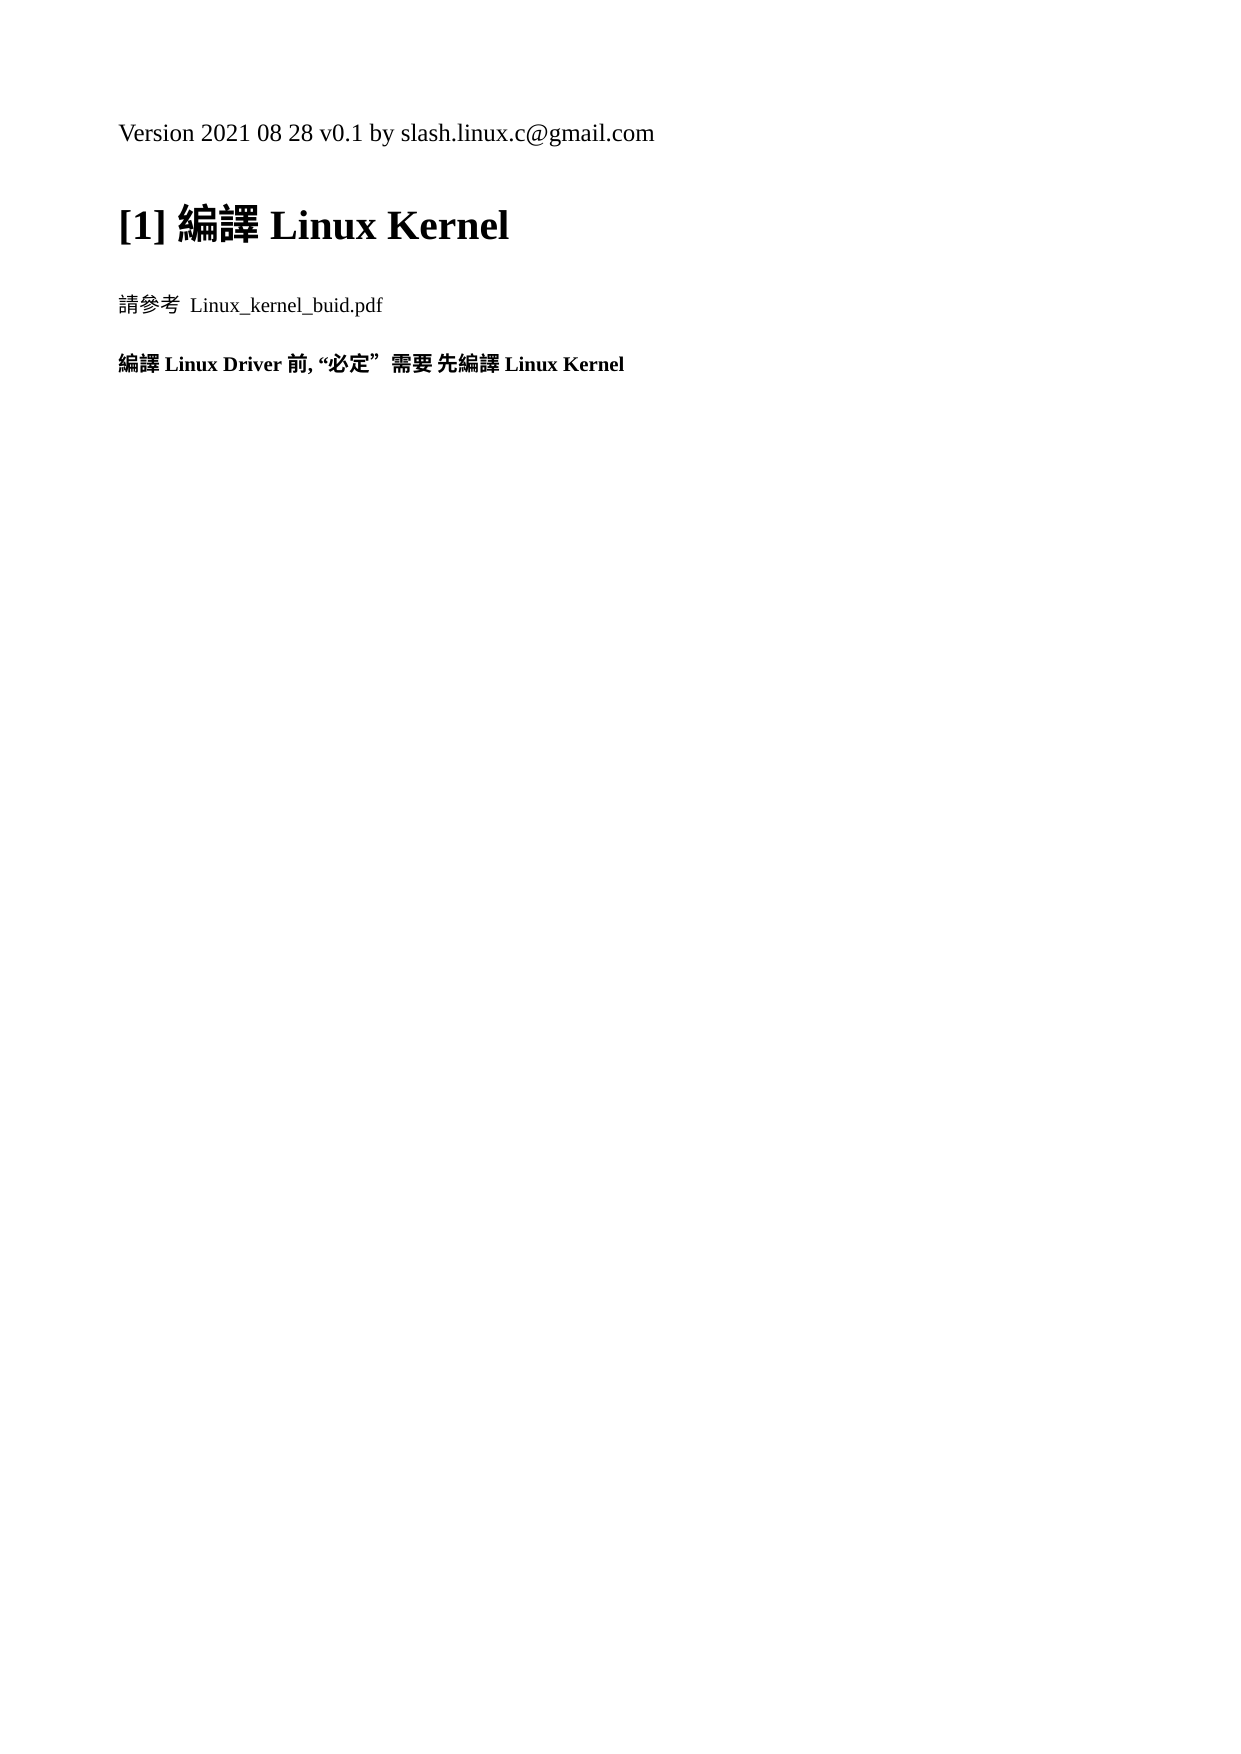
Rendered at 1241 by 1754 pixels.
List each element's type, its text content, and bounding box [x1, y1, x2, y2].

text 請參考 Linux_kernel_buid.pdf [118, 288, 1122, 318]
text 編譯 Linux Driver 前, “必定”需要 先編譯 Linux Kernel [118, 347, 1122, 377]
subtitle [1] 編譯 Linux Kernel [118, 191, 1122, 251]
